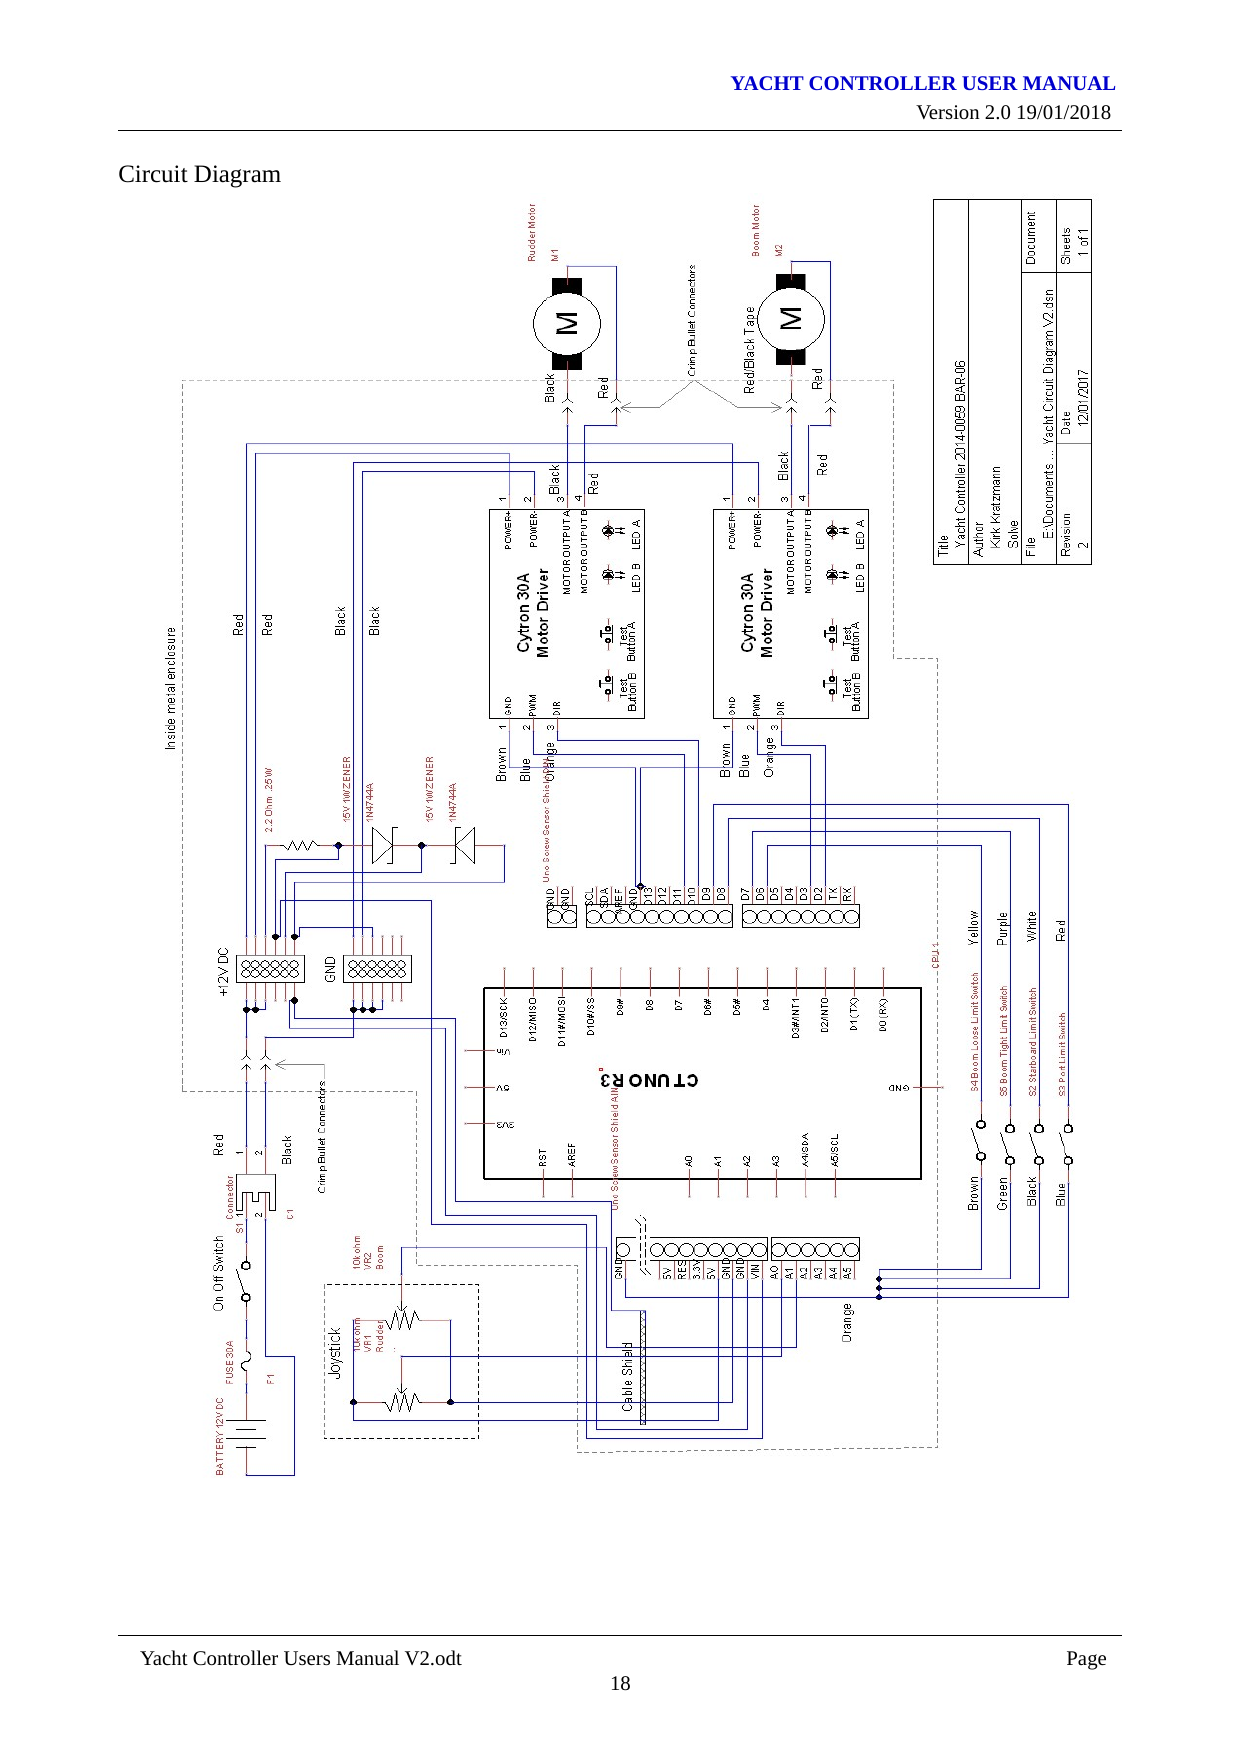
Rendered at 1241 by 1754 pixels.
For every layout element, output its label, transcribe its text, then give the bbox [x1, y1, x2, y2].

text Circuit Diagram [118, 159, 1122, 188]
picture [140, 193, 1101, 1498]
